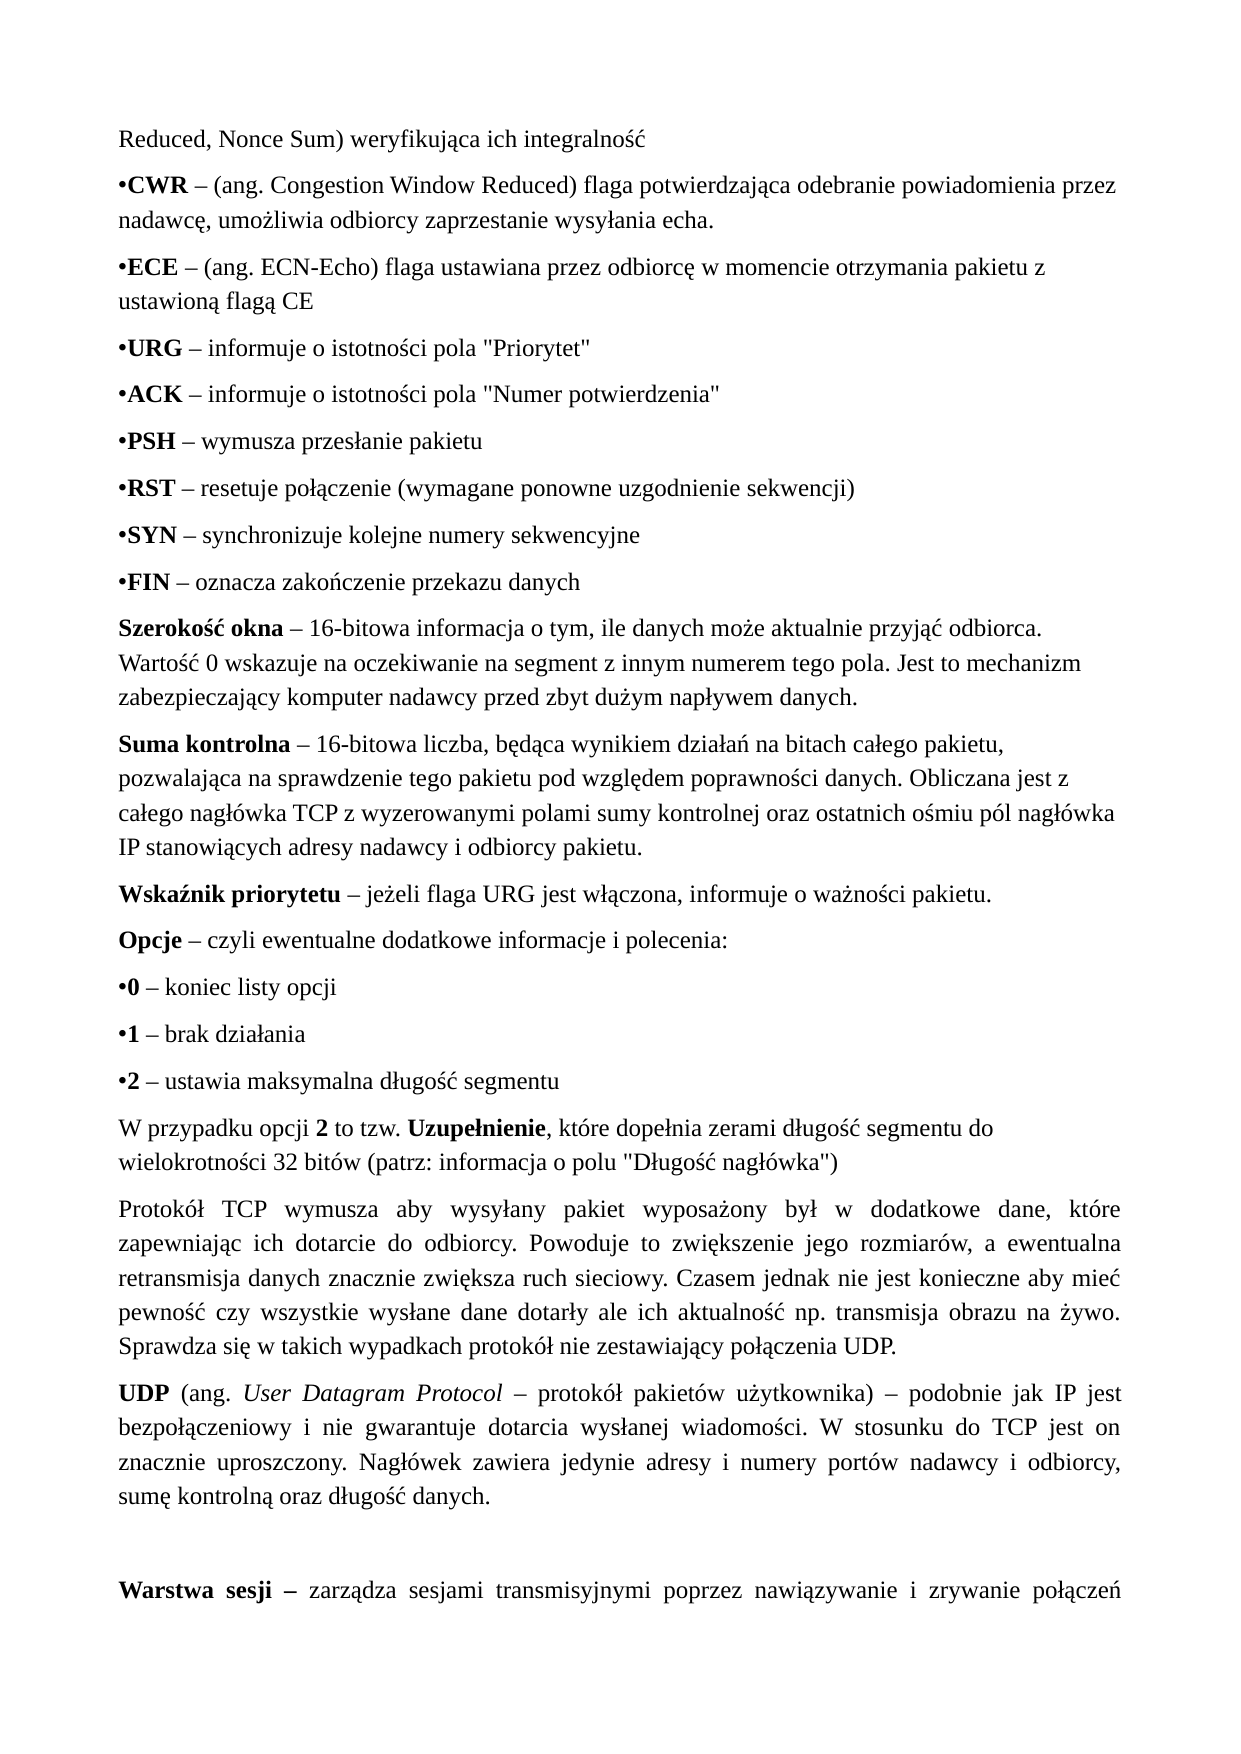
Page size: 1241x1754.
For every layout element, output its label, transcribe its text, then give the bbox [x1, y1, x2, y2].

list URG – informuje o istotności pola "Priorytet" [118, 327, 1122, 362]
list SYN – synchronizuje kolejne numery sekwencyjne [118, 514, 1122, 549]
text Warstwa sesji – zarządza sesjami transmisyjnymi poprzez nawiązywanie i zrywanie połączeń [118, 1569, 1122, 1603]
list 1 – brak działania [118, 1013, 1122, 1048]
list FIN – oznacza zakończenie przekazu danych [118, 561, 1122, 595]
text Opcje – czyli ewentualne dodatkowe informacje i polecenia: [118, 920, 1122, 954]
text Protokół TCP wymusza aby wysyłany pakiet wyposażony był w dodatkowe dane, które zapewniając ich dotarcie do odbiorcy. Powoduje to zwiększenie jego rozmiarów, a ewentualna retransmisja danych znacznie zwiększa ruch sieciowy. Czasem jednak nie jest konieczne aby mieć pewność czy wszystkie wysłane dane dotarły ale ich aktualność np. transmisja obrazu na żywo. Sprawdza się w takich wypadkach protokół nie zestawiający połączenia UDP. [118, 1188, 1122, 1360]
list CWR – (ang. Congestion Window Reduced) flaga potwierdzająca odebranie powiadomienia przez nadawcę, umożliwia odbiorcy zaprzestanie wysyłania echa. [118, 165, 1122, 234]
list Reduced, Nonce Sum) weryfikująca ich integralność [118, 118, 1122, 152]
text Wskaźnik priorytetu – jeżeli flaga URG jest włączona, informuje o ważności pakietu. [118, 873, 1122, 908]
list ACK – informuje o istotności pola "Numer potwierdzenia" [118, 374, 1122, 408]
list RST – resetuje połączenie (wymagane ponowne uzgodnienie sekwencji) [118, 467, 1122, 502]
list PSH – wymusza przesłanie pakietu [118, 421, 1122, 455]
text UDP (ang. User Datagram Protocol – protokół pakietów użytkownika) – podobnie jak IP jest bezpołączeniowy i nie gwarantuje dotarcia wysłanej wiadomości. W stosunku do TCP jest on znacznie uproszczony. Nagłówek zawiera jedynie adresy i numery portów nadawcy i odbiorcy, sumę kontrolną oraz długość danych. [118, 1372, 1122, 1510]
text Szerokość okna – 16-bitowa informacja o tym, ile danych może aktualnie przyjąć odbiorca. Wartość 0 wskazuje na oczekiwanie na segment z innym numerem tego pola. Jest to mechanizm zabezpieczający komputer nadawcy przed zbyt dużym napływem danych. [118, 608, 1122, 711]
text W przypadku opcji 2 to tzw. Uzupełnienie, które dopełnia zerami długość segmentu do wielokrotności 32 bitów (patrz: informacja o polu "Długość nagłówka") [118, 1107, 1122, 1176]
list 0 – koniec listy opcji [118, 967, 1122, 1001]
text Suma kontrolna – 16-bitowa liczba, będąca wynikiem działań na bitach całego pakietu, pozwalająca na sprawdzenie tego pakietu pod względem poprawności danych. Obliczana jest z całego nagłówka TCP z wyzerowanymi polami sumy kontrolnej oraz ostatnich ośmiu pól nagłówka IP stanowiących adresy nadawcy i odbiorcy pakietu. [118, 723, 1122, 861]
list 2 – ustawia maksymalna długość segmentu [118, 1060, 1122, 1095]
list ECE – (ang. ECN-Echo) flaga ustawiana przez odbiorcę w momencie otrzymania pakietu z ustawioną flagą CE [118, 246, 1122, 315]
